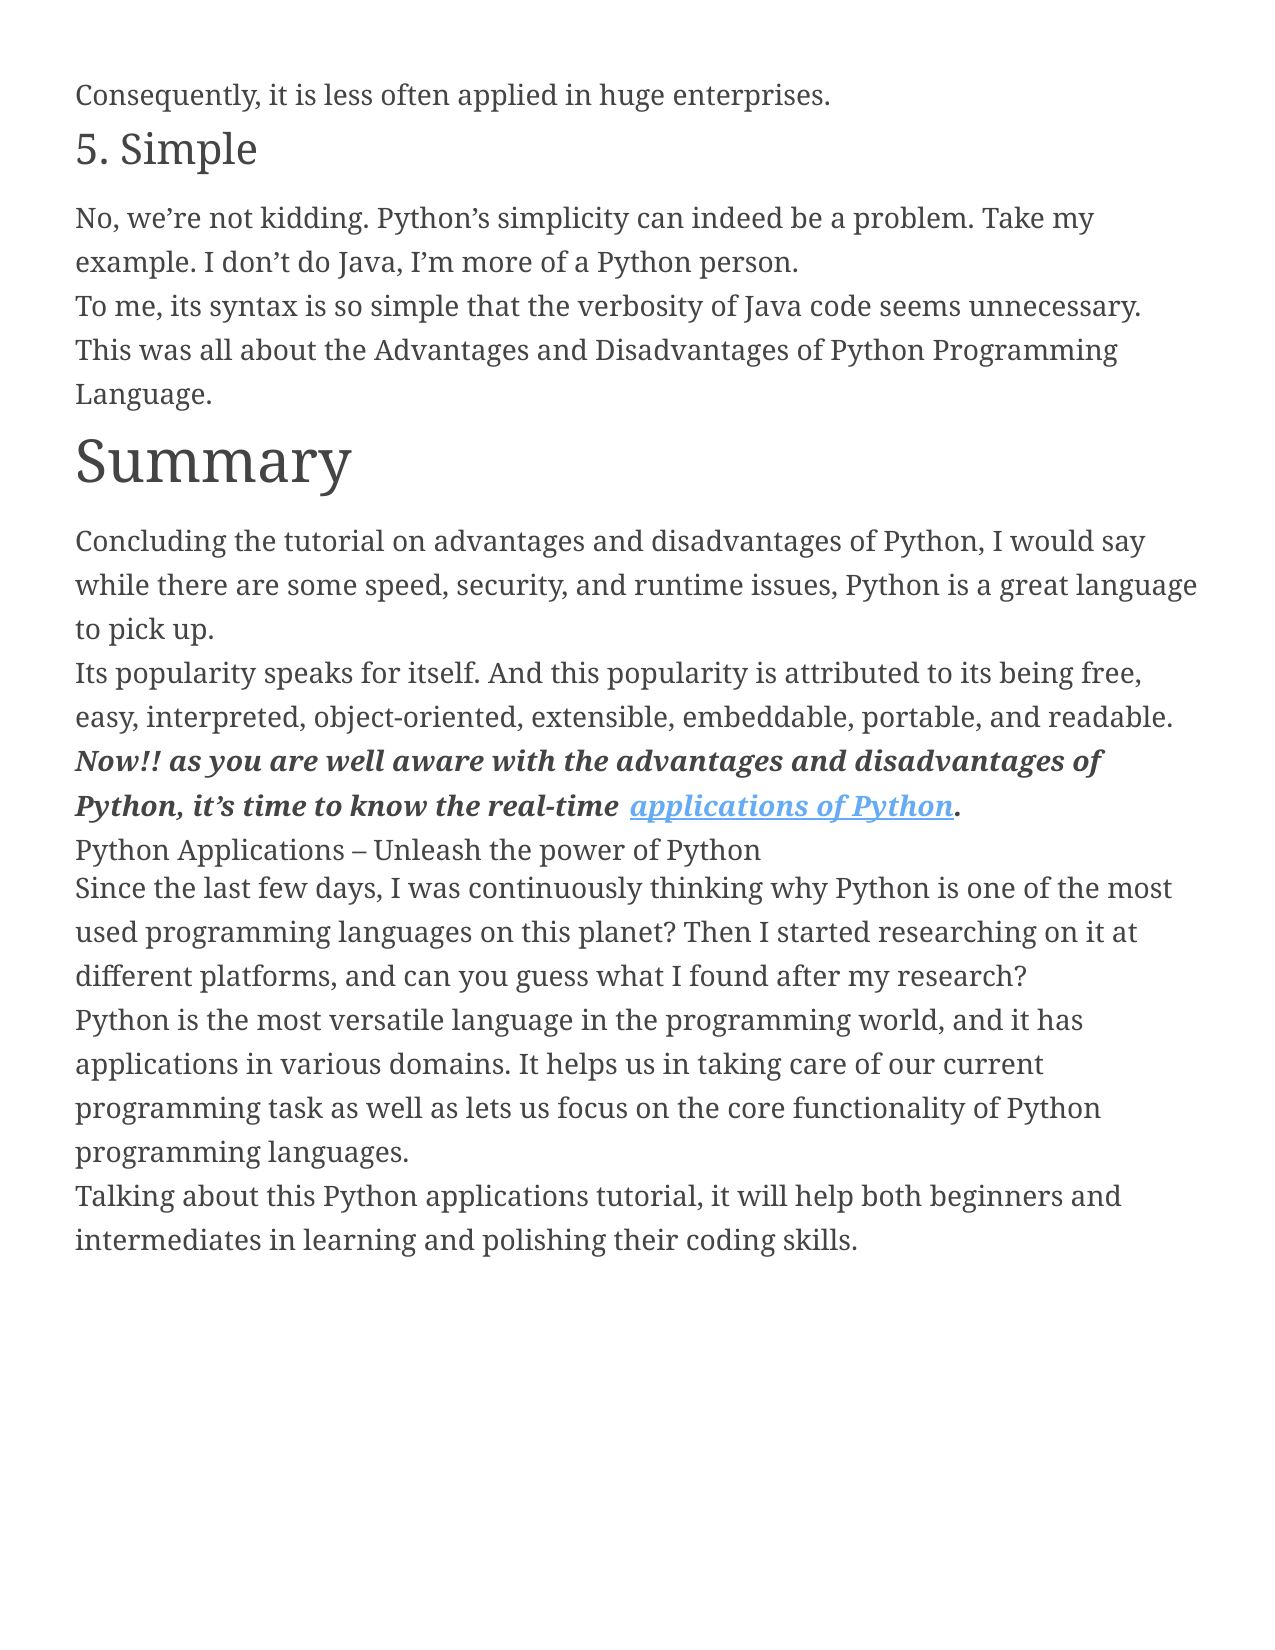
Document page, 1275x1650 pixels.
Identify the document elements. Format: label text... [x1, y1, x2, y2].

text No, we’re not kidding. Python’s simplicity can indeed be a problem. Take my example. I don’t do Java, I’m more of a Python person. [75, 198, 1200, 281]
text This was all about the Advantages and Disadvantages of Python Programming Language. [75, 331, 1200, 413]
text Since the last few days, I was continuously thinking why Python is one of the most used programming languages on this planet? Then I started researching on it at different platforms, and can you guess what I found after my research? [75, 868, 1200, 995]
text To me, its syntax is so simple that the verbosity of Java code seems unnecessary. [75, 287, 1200, 325]
text Talking about this Python applications tutorial, it will help both beginners and intermediates in learning and polishing their coding skills. [75, 1177, 1200, 1259]
subtitle Python Applications – Unleash the power of Python [75, 830, 1200, 868]
text Now!! as you are well aware with the advantages and disadvantages of Python, it’s time to know the real-time applications of Python. [75, 742, 1200, 824]
subtitle 5. Simple [75, 119, 1200, 177]
subtitle Summary [75, 419, 1200, 499]
text Concluding the tutorial on advantages and disadvantages of Python, I would say while there are some speed, security, and runtime issues, Python is a great language to pick up. [75, 521, 1200, 648]
text Its popularity speaks for itself. And this popularity is attributed to its being free, easy, interpreted, object-oriented, extensible, embeddable, portable, and readable. [75, 654, 1200, 736]
text Consequently, it is less often applied in huge enterprises. [75, 75, 1200, 113]
text Python is the most versatile language in the programming world, and it has applications in various domains. It helps us in taking care of our current programming task as well as lets us focus on the core functionality of Python programming languages. [75, 1000, 1200, 1171]
